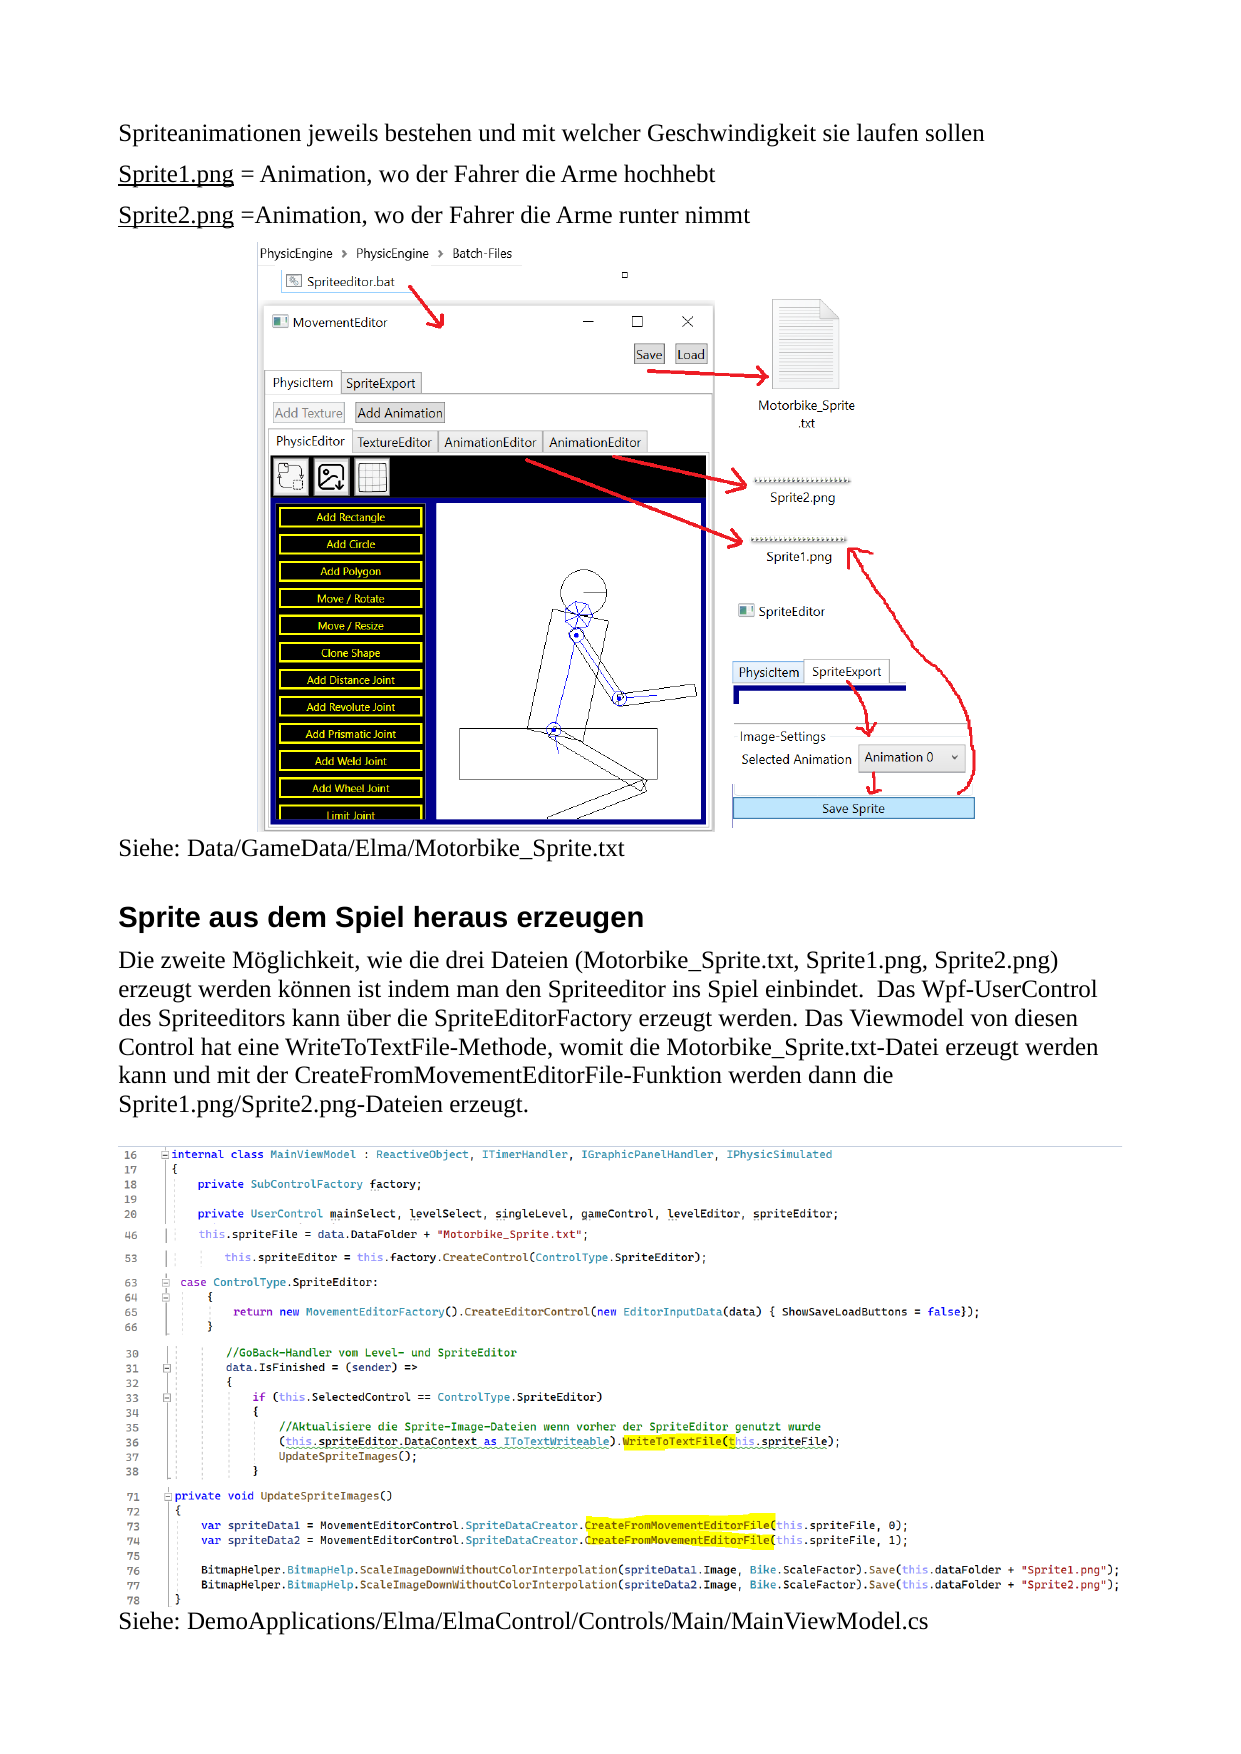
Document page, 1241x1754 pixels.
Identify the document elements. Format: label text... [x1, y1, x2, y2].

text Die zweite Möglichkeit, wie die drei Dateien (Motorbike_Sprite.txt, Sprite1.png, Sprite2.png) erzeugt werden können ist indem man den Spriteeditor ins Spiel einbindet. Das Wpf-UserControl des Spriteeditors kann über die SpriteEditorFactory erzeugt werden. Das Viewmodel von diesen Control hat eine WriteToTextFile-Methode, womit die Motorbike_Sprite.txt-Datei erzeugt werden kann und mit der CreateFromMovementEditorFile-Funktion werden dann die Sprite1.png/Sprite2.png-Dateien erzeugt. [118, 946, 1122, 1118]
picture [118, 1146, 1123, 1607]
subtitle Sprite aus dem Spiel heraus erzeugen [118, 899, 1122, 933]
text Siehe: DemoApplications/Elma/ElmaControl/Controls/Main/MainViewModel.cs [118, 1607, 1122, 1635]
text Sprite1.png = Animation, wo der Fahrer die Arme hochhebt [118, 159, 1122, 188]
text Sprite2.png =Animation, wo der Fahrer die Arme runter nimmt [118, 201, 1122, 229]
text Spriteanimationen jeweils bestehen und mit welcher Geschwindigkeit sie laufen sollen [118, 118, 1122, 147]
text Siehe: Data/GameData/Elma/Motorbike_Sprite.txt [118, 242, 1122, 862]
picture [256, 241, 985, 834]
